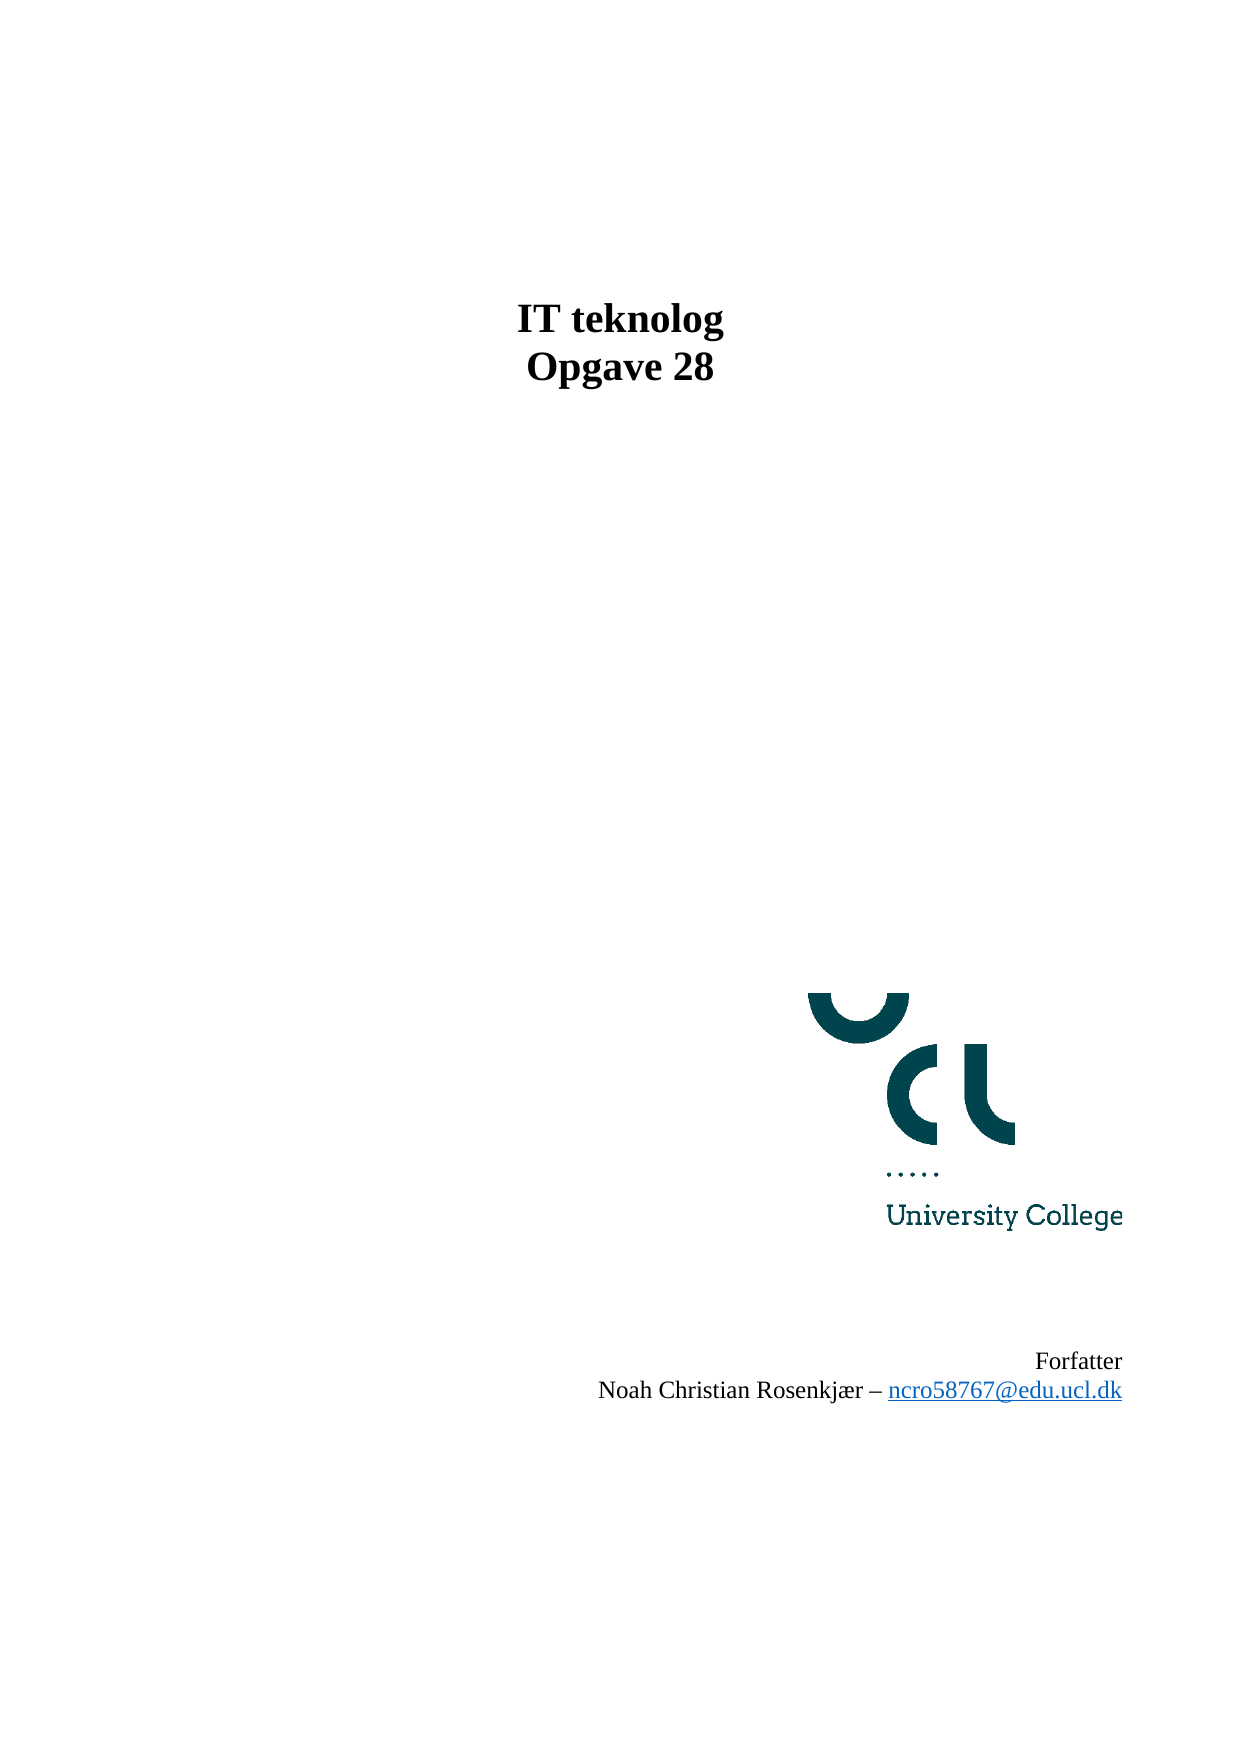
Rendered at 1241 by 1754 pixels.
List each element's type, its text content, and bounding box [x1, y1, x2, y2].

text Noah Christian Rosenkjær – ncro58767@edu.ucl.dk [118, 1375, 1122, 1403]
text Forfatter [118, 1346, 1122, 1375]
text IT teknolog [118, 294, 1122, 342]
picture [808, 993, 1123, 1231]
text Opgave 28 [118, 342, 1122, 389]
